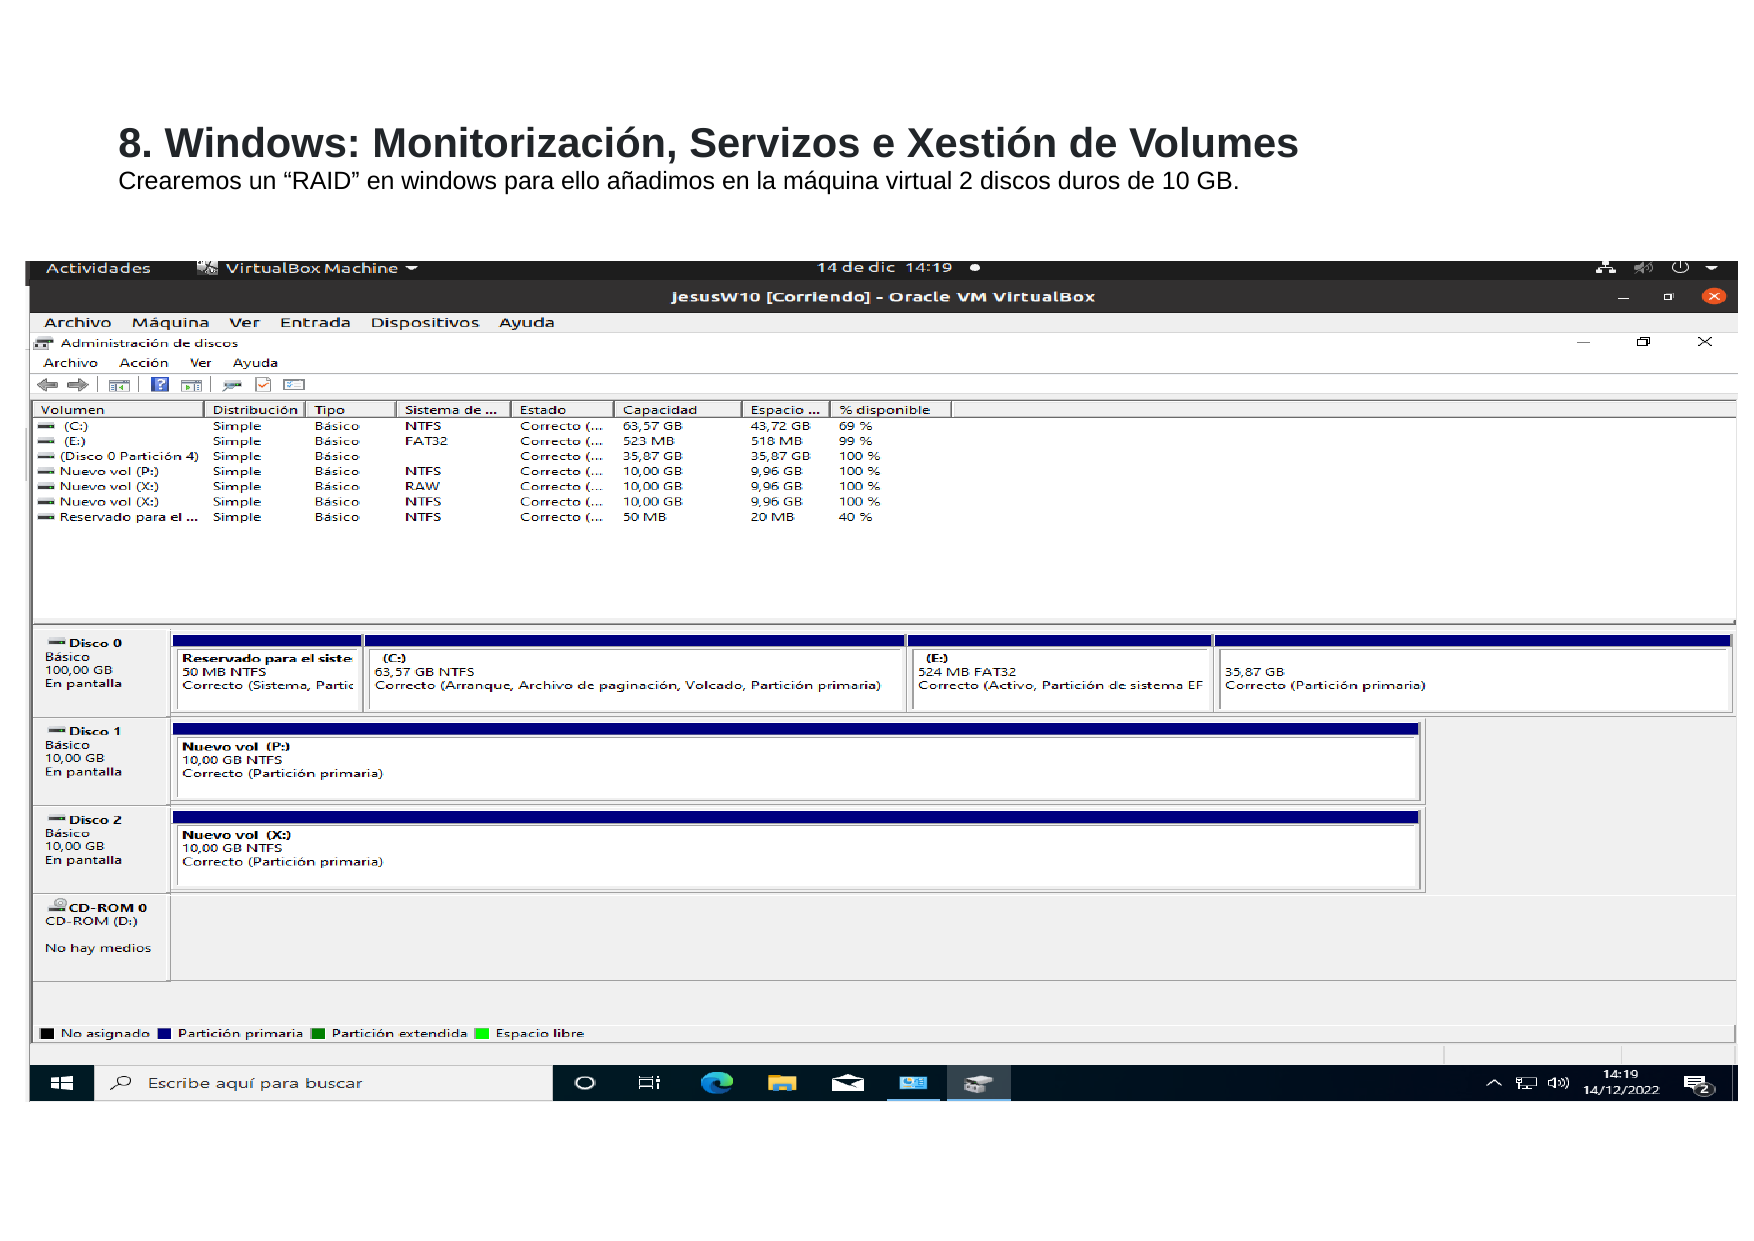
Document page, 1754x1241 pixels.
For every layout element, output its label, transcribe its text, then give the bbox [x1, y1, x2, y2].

picture [25, 261, 1738, 1102]
text Crearemos un “RAID” en windows para ello añadimos en la máquina virtual 2 discos duros de 10 GB. [118, 166, 1636, 195]
text 8. Windows: Monitorización, Servizos e Xestión de Volumes [118, 118, 1636, 166]
